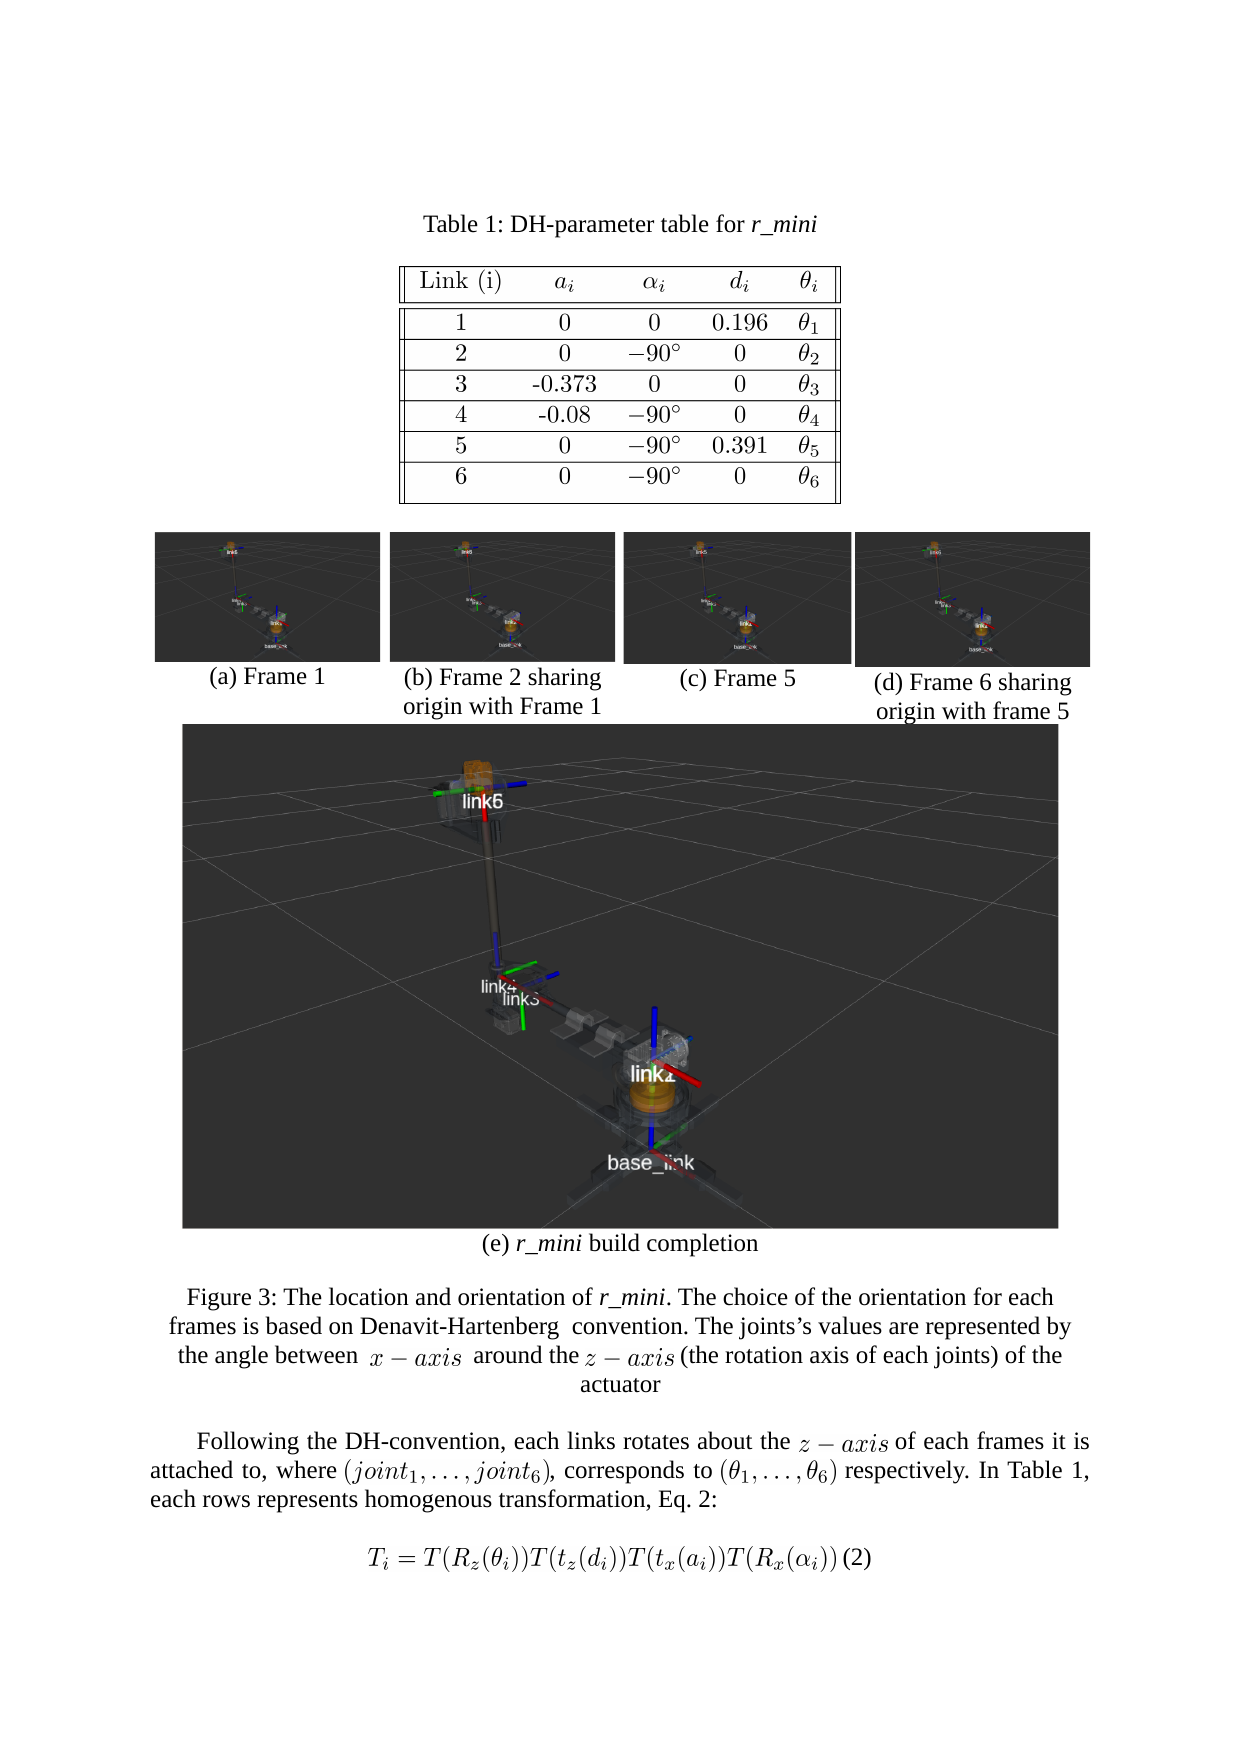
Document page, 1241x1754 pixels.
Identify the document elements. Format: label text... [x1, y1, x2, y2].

picture [368, 1546, 836, 1572]
table_cell (e) r_mini build completion [150, 725, 1090, 1282]
picture [585, 1348, 674, 1366]
picture [389, 532, 616, 662]
text Table 1: DH-parameter table for r_mini [150, 209, 1090, 237]
text Following the DH-convention, each links rotates about the of each frames it is attached to, where , corresponds to respectively. In Table 1, each rows represents homogenous transformation, Eq. 2: [150, 1426, 1090, 1513]
picture [154, 532, 381, 662]
picture [855, 532, 1091, 667]
picture [799, 1434, 888, 1452]
picture [623, 532, 852, 664]
table_header (c) Frame 5 [620, 533, 855, 724]
table_header (a) Frame 1 [150, 533, 385, 724]
picture [181, 724, 1059, 1229]
picture [370, 1348, 461, 1366]
text Figure 3: The location and orientation of r_mini. The choice of the orientation for each frames is based on Denavit-Hartenberg convention. The joints’s values are represented by the angle between around the (the rotation axis of each joints) of the actuator [150, 1282, 1090, 1397]
picture [399, 266, 841, 504]
table_header (d) Frame 6 sharing origin with frame 5 [855, 667, 1090, 724]
picture [721, 1459, 836, 1485]
picture [345, 1459, 549, 1485]
text (2) [150, 1542, 1090, 1572]
table_header (b) Frame 2 sharing origin with Frame 1 [385, 533, 620, 724]
